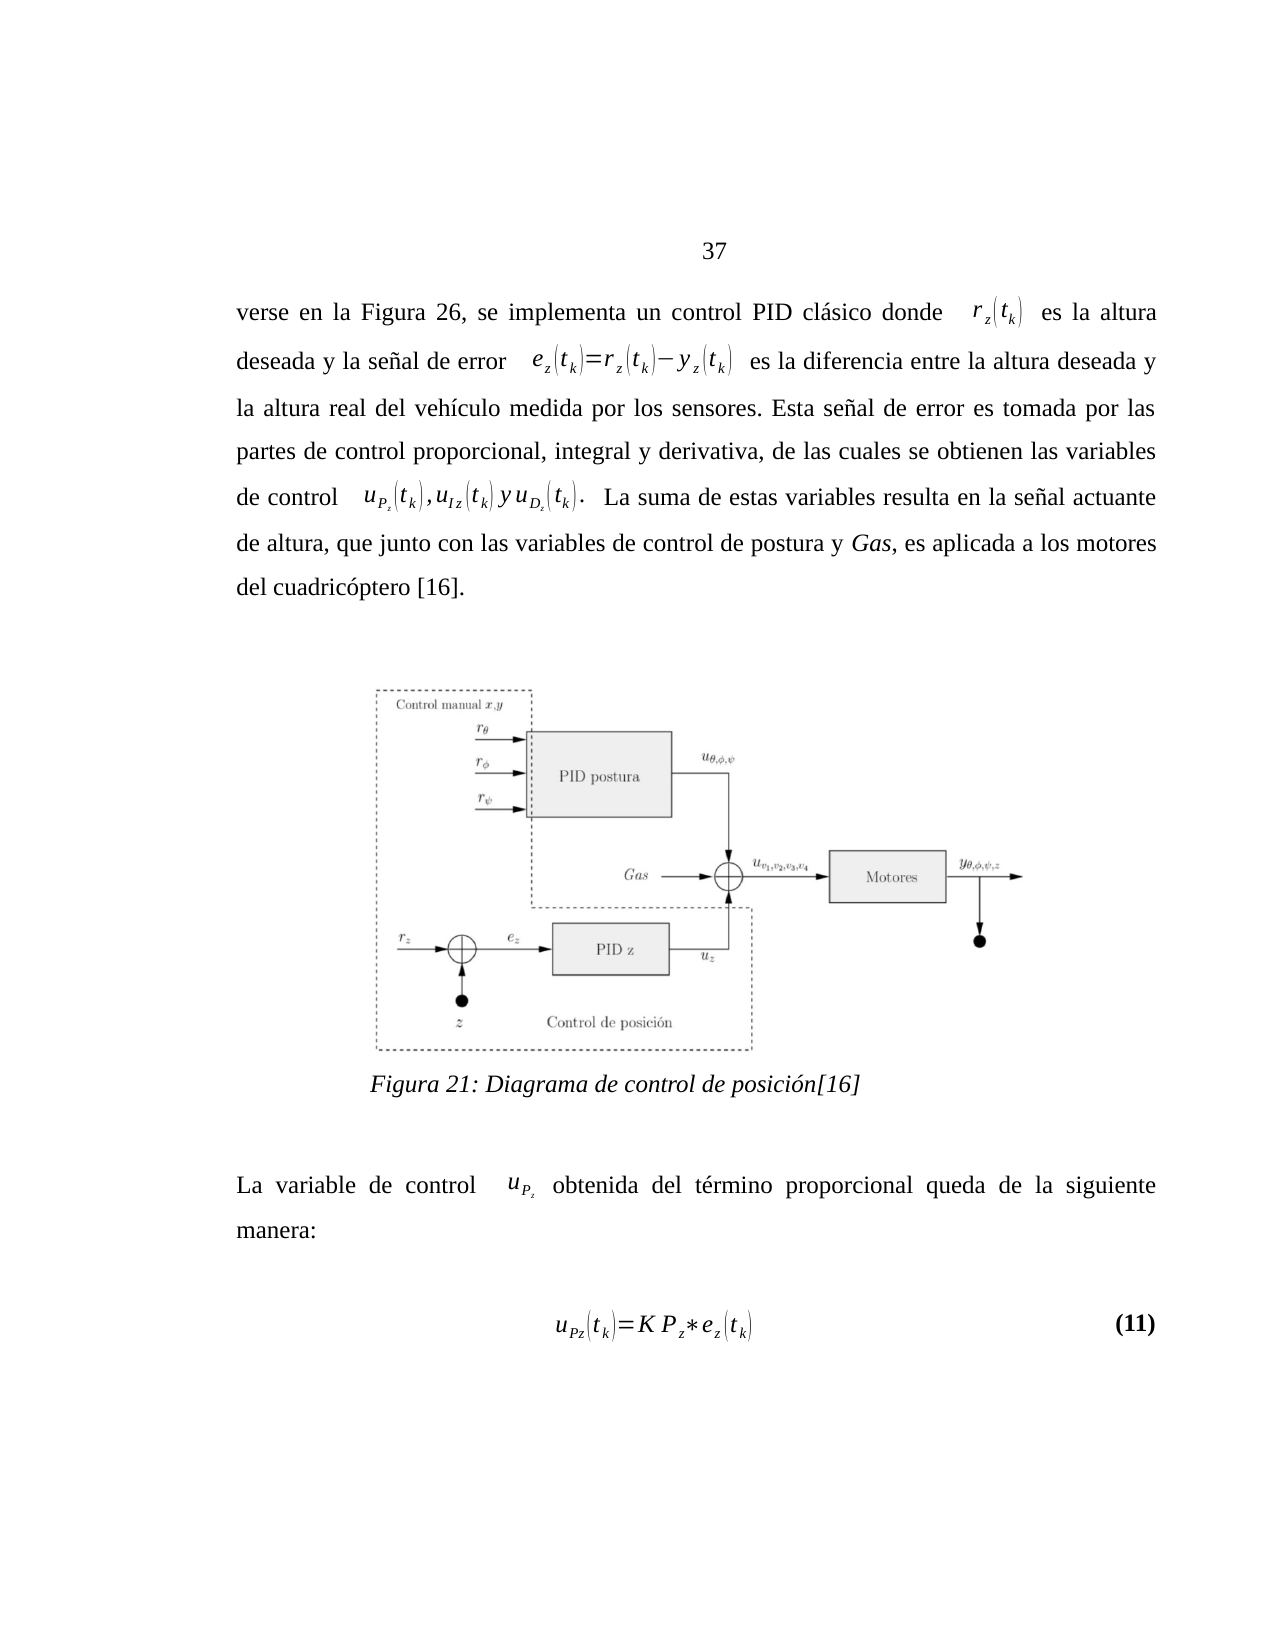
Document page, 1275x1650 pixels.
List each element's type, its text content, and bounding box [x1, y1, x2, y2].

text El control de altura se hace variando la velocidad de todos los motores con la misma magnitud. Para elevar el vehículo se incrementa y para bajarlo se decrementa. Como puede verse en la Figura 26, se implementa un control PID clásico donde es la altura deseada y la señal de error es la diferencia entre la altura deseada y la altura real del vehículo medida por los sensores. Esta señal de error es tomada por las partes de control proporcional, integral y derivativa, de las cuales se obtienen las variables de control La suma de estas variables resulta en la señal actuante de altura, que junto con las variables de control de postura y Gas, es aplicada a los motores del cuadricóptero [16]. [236, 294, 1157, 600]
text Figura 21: Diagrama de control de posición[16] [370, 1064, 1023, 1098]
table_header (11) [1084, 1309, 1187, 1343]
table_header [224, 1309, 1084, 1343]
text La variable de control obtenida del término proporcional queda de la siguiente manera: [236, 1167, 1157, 1244]
picture [370, 676, 1024, 1064]
